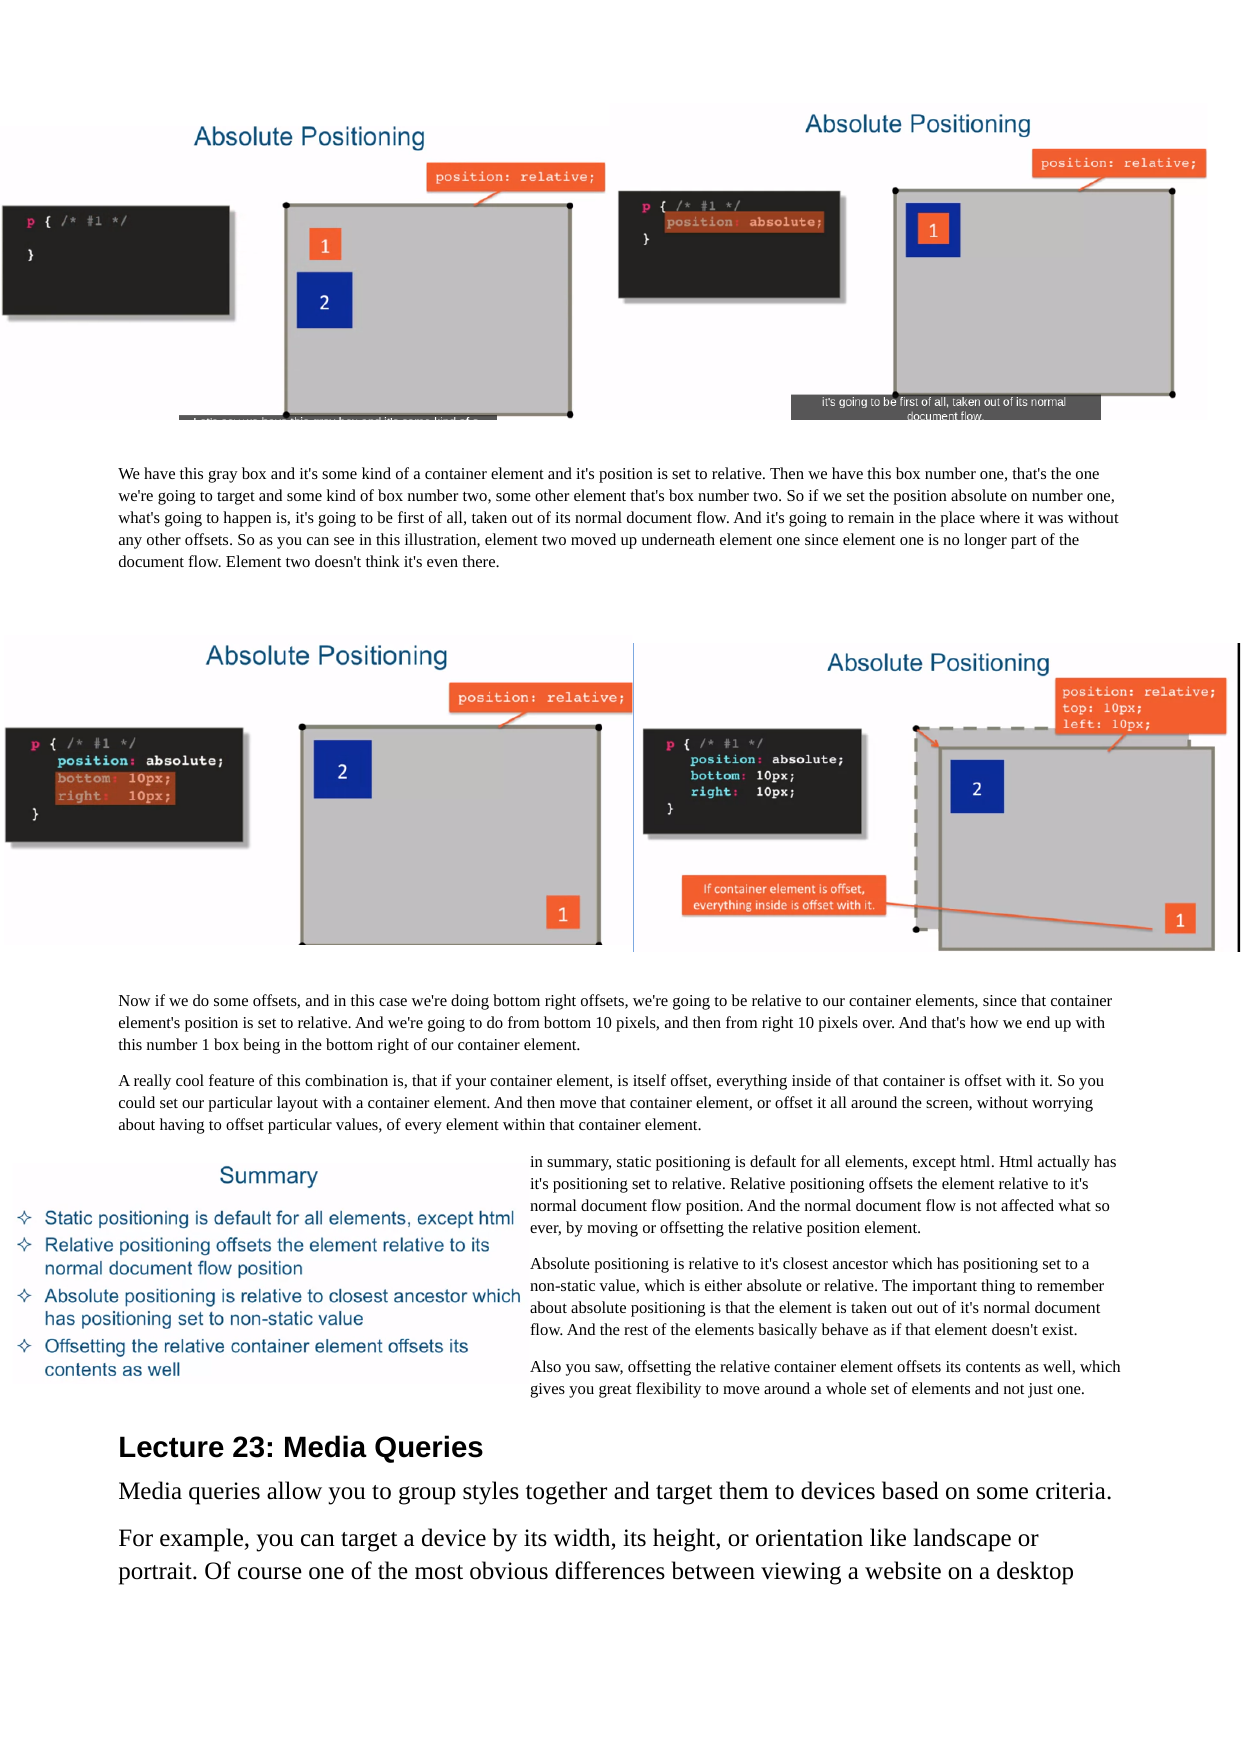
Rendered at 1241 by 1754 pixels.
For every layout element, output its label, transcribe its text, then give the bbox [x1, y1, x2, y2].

text Media queries allow you to group styles together and target them to devices based on some criteria. [118, 1476, 1122, 1504]
text Absolute positioning is relative to it's closest ancestor which has positioning set to a non-static value, which is either absolute or relative. The important thing to remember about absolute positioning is that the element is taken out out of it's normal document flow. And the rest of the elements basically behave as if that element doesn't exist. [530, 1254, 1122, 1339]
picture [4, 635, 1241, 952]
text For example, you can target a device by its width, its height, or orientation like landscape or portrait. Of course one of the most obvious differences between viewing a website on a desktop [118, 1523, 1122, 1585]
text We have this gray box and it's some kind of a container element and it's position is set to relative. Then we have this box number one, that's the one we're going to target and some kind of box number two, some other element that's box number two. So if we set the position absolute on number one, what's going to happen is, it's going to be first of all, taken out of its normal document flow. And it's going to remain in the place where it was without any other offsets. So as you can see in this illustration, element two moved up underneath element one since element one is no longer part of the document flow. Element two doesn't think it's even there. [118, 464, 1122, 571]
text Also you saw, offsetting the relative container element offsets its contents as well, which gives you great flexibility to move around a whole set of elements and not just one. [118, 1356, 1122, 1398]
picture [12, 1163, 530, 1384]
subtitle Lecture 23: Media Queries [118, 1429, 1122, 1463]
text A really cool feature of this combination is, that if your container element, is itself offset, everything inside of that container is offset with it. So you could set our particular layout with a container element. And then move that container element, or offset it all around the screen, without worrying about having to offset particular values, of every element within that container element. [118, 1071, 1122, 1134]
text Now if we do some offsets, and in this case we're doing bottom right offsets, we're going to be relative to our container elements, since that container element's position is set to relative. And we're going to do from bottom 10 pixels, and then from right 10 pixels over. And that's how we end up with this number 1 box being in the bottom right of our container element. [118, 990, 1122, 1053]
text in summary, static positioning is default for all elements, except html. Html actually has it's positioning set to relative. Relative positioning offsets the element relative to it's normal document flow position. And the normal document flow is not affected what so ever, by moving or offsetting the relative position element. [118, 1151, 1122, 1237]
picture [0, 103, 1208, 420]
